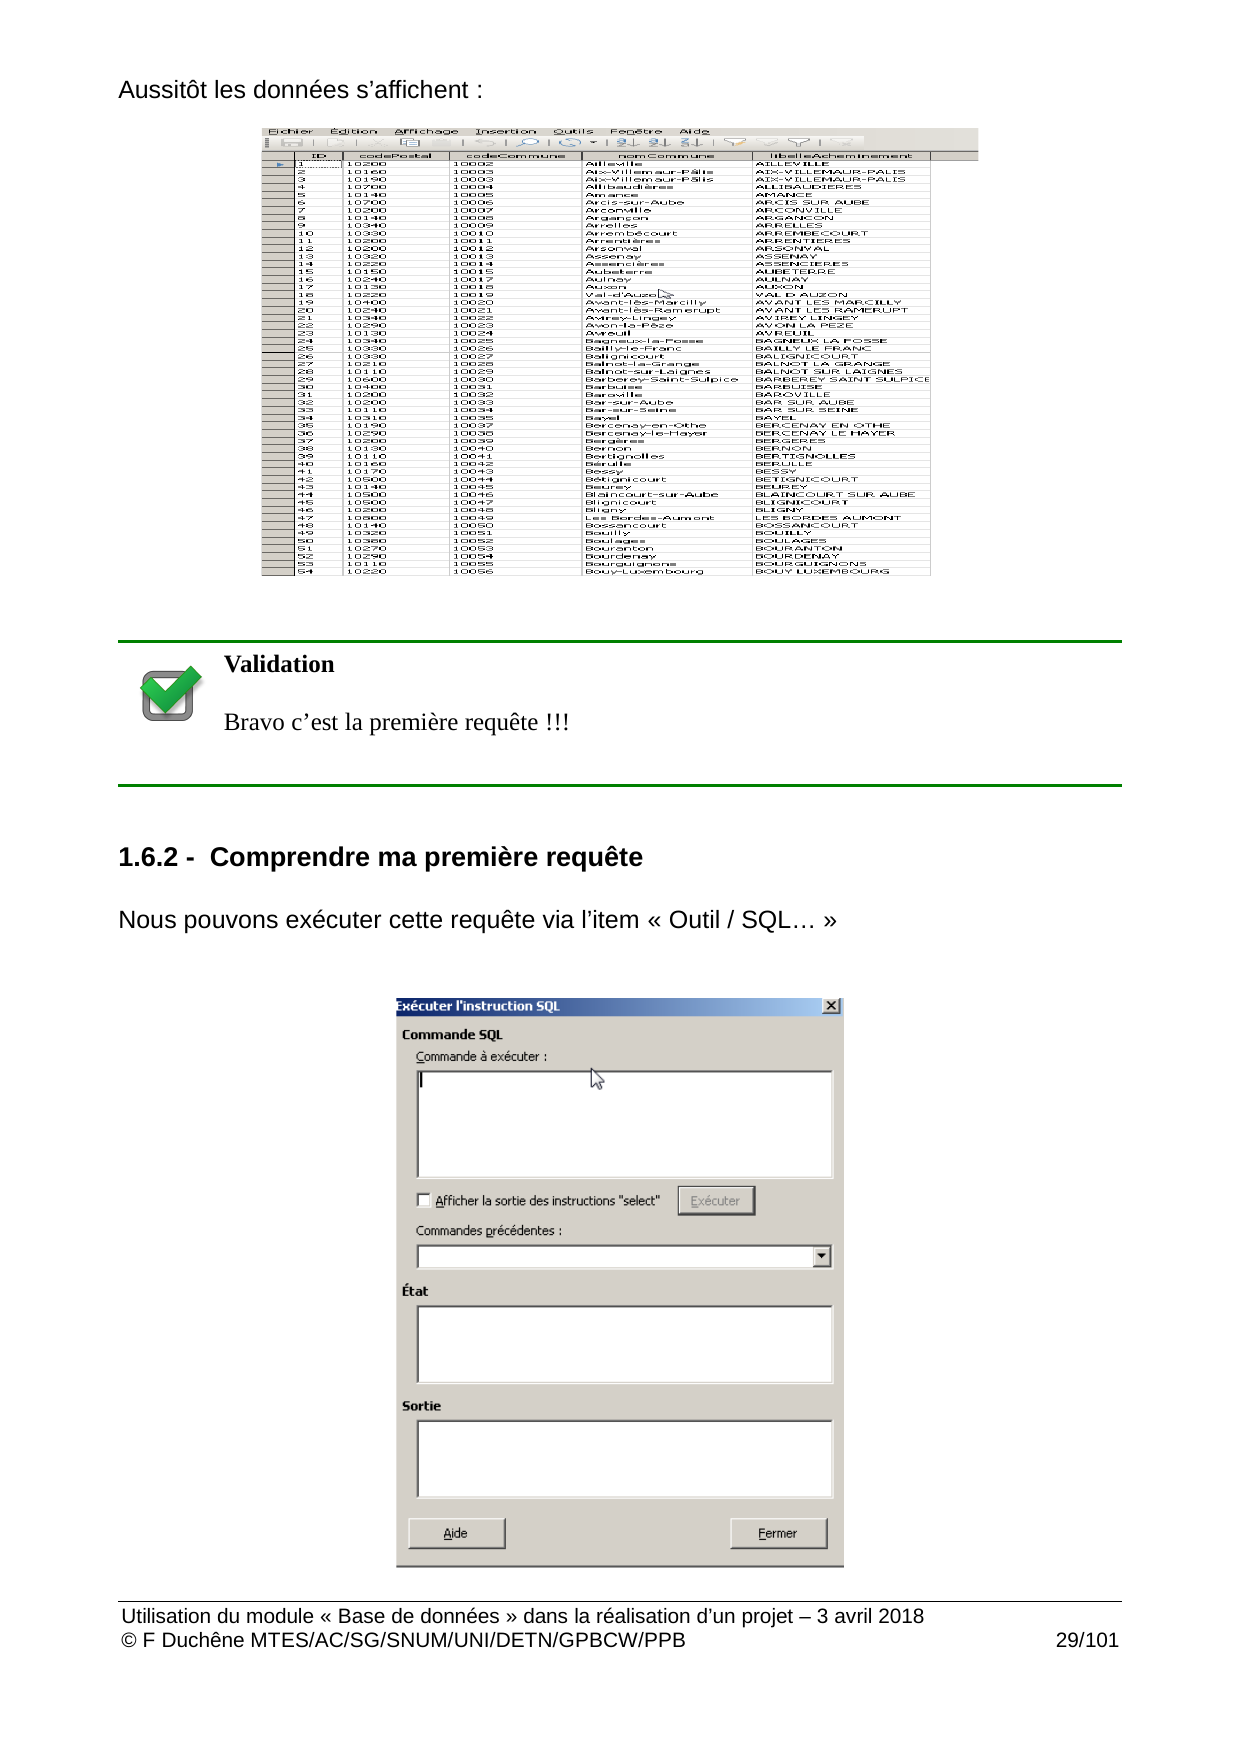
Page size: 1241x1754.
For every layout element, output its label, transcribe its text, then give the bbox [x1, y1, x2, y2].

subtitle Comprendre ma première requête [118, 841, 1122, 872]
picture [396, 998, 844, 1571]
text Aussitôt les données s’affichent : [118, 75, 1122, 104]
table_header Validation Bravo c’est la première requête !!! [218, 643, 1122, 783]
text Nous pouvons exécuter cette requête via l’item « Outil / SQL… » [118, 905, 1122, 934]
table_header [118, 643, 218, 783]
picture [123, 649, 213, 738]
